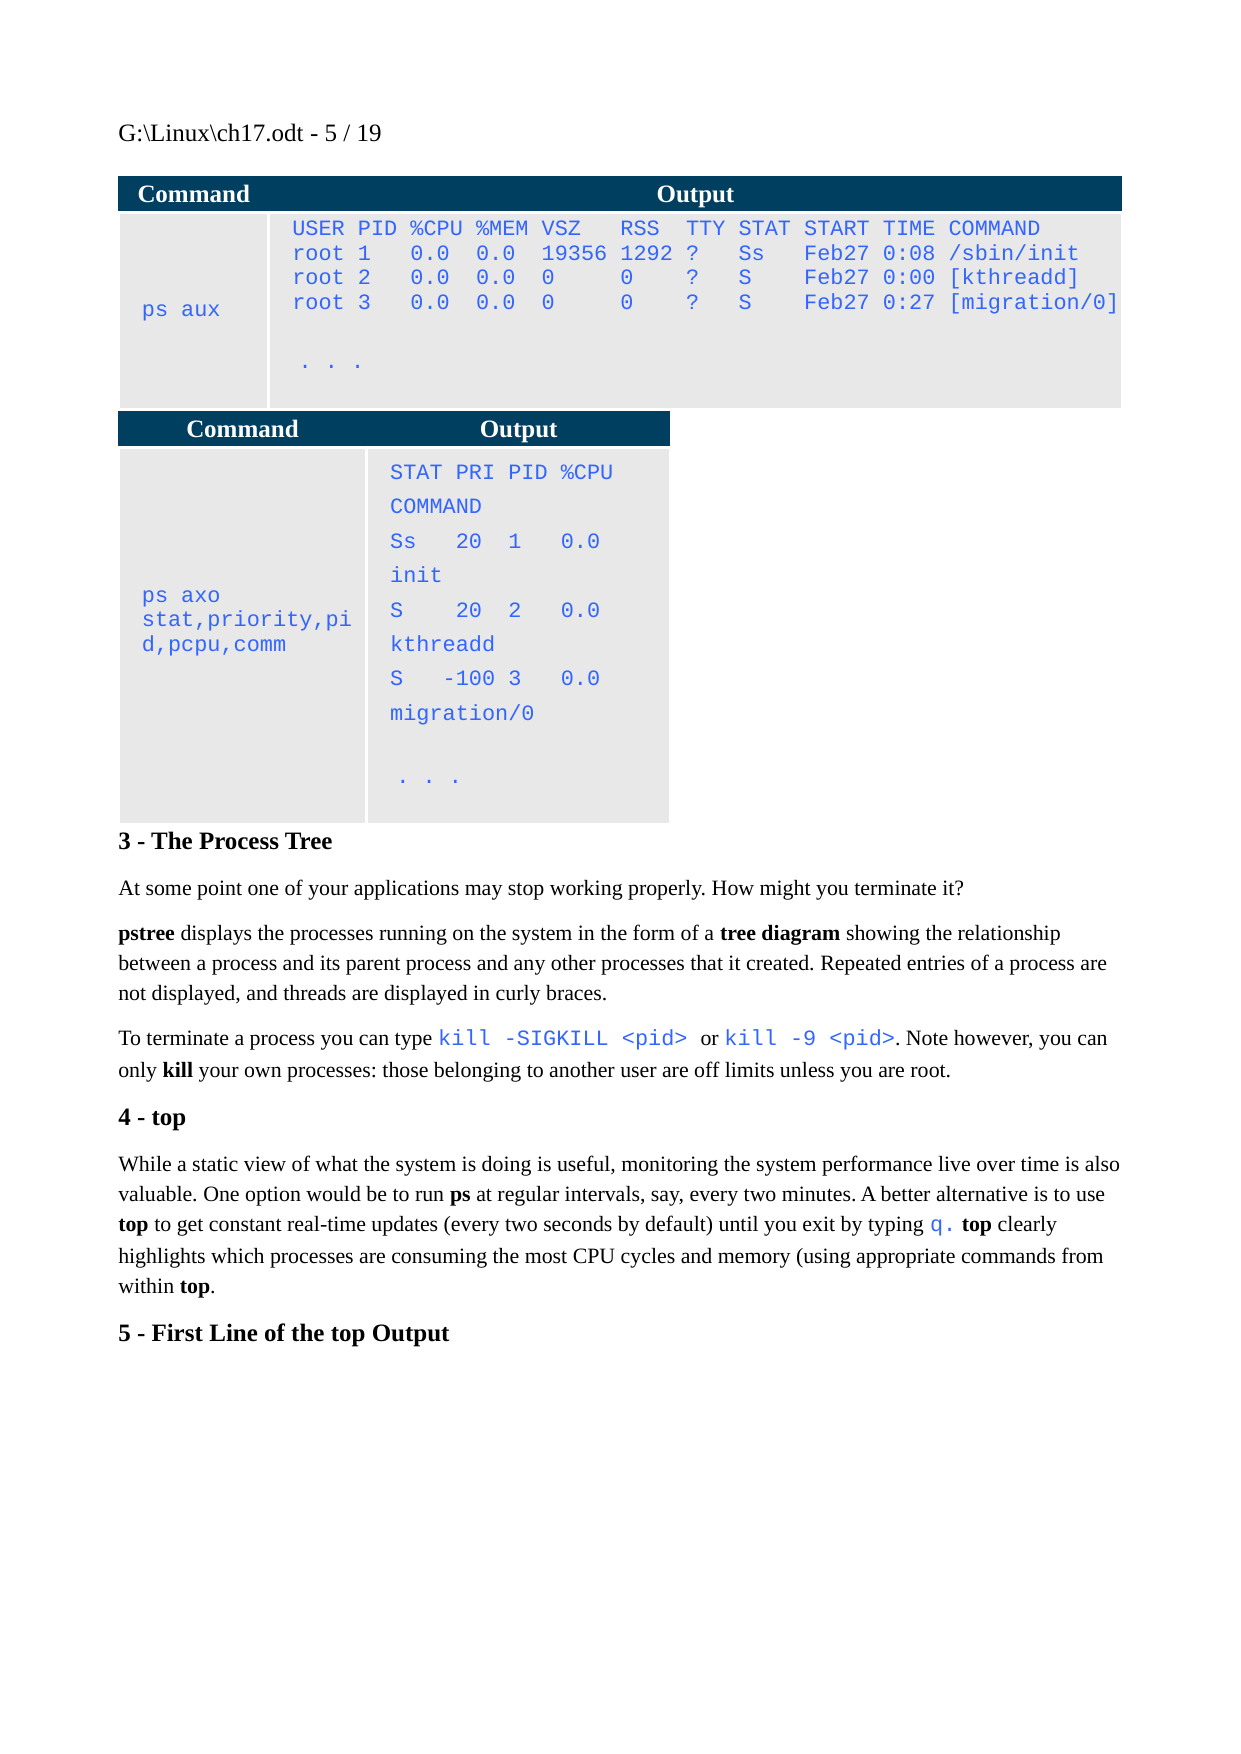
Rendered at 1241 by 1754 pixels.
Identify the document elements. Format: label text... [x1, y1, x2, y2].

table_header Command [118, 176, 269, 211]
table_cell ps axo stat,priority,pid,pcpu,comm [120, 449, 365, 823]
text pstree displays the processes running on the system in the form of a tree diagram showing the relationship between a process and its parent process and any other processes that it created. Repeated entries of a process are not displayed, and threads are displayed in curly braces. [118, 920, 1122, 1006]
text While a static view of what the system is doing is useful, monitoring the system performance live over time is also valuable. One option would be to run ps at regular intervals, say, every two minutes. A better alternative is to use top to get constant real-time updates (every two seconds by default) until you exit by typing q. top clearly highlights which processes are consuming the most CPU cycles and memory (using appropriate commands from within top. [118, 1151, 1122, 1299]
table_header Output [269, 176, 1122, 211]
text 5 - First Line of the top Output [118, 1318, 1122, 1347]
table_cell STAT PRI PID %CPU COMMAND Ss 20 1 0.0 init S 20 2 0.0 kthreadd S -100 3 0.0 migration/0 . . . [368, 449, 669, 823]
table_cell ps aux [120, 214, 267, 408]
text At some point one of your applications may stop working properly. How might you terminate it? [118, 875, 1122, 900]
text To terminate a process you can type kill -SIGKILL <pid> or kill -9 <pid>. Note however, you can only kill your own processes: those belonging to another user are off limits unless you are root. [118, 1025, 1122, 1082]
text 4 - top [118, 1102, 1122, 1131]
table_header Command [118, 411, 366, 446]
table_header Output [366, 411, 670, 446]
text 3 - The Process Tree [118, 826, 1122, 855]
table_cell USER PID %CPU %MEM VSZ RSS TTY STAT START TIME COMMAND root 1 0.0 0.0 19356 1292 ? Ss Feb27 0:08 /sbin/init root 2 0.0 0.0 0 0 ? S Feb27 0:00 [kthreadd] root 3 0.0 0.0 0 0 ? S Feb27 0:27 [migration/0] . . . [270, 214, 1121, 408]
